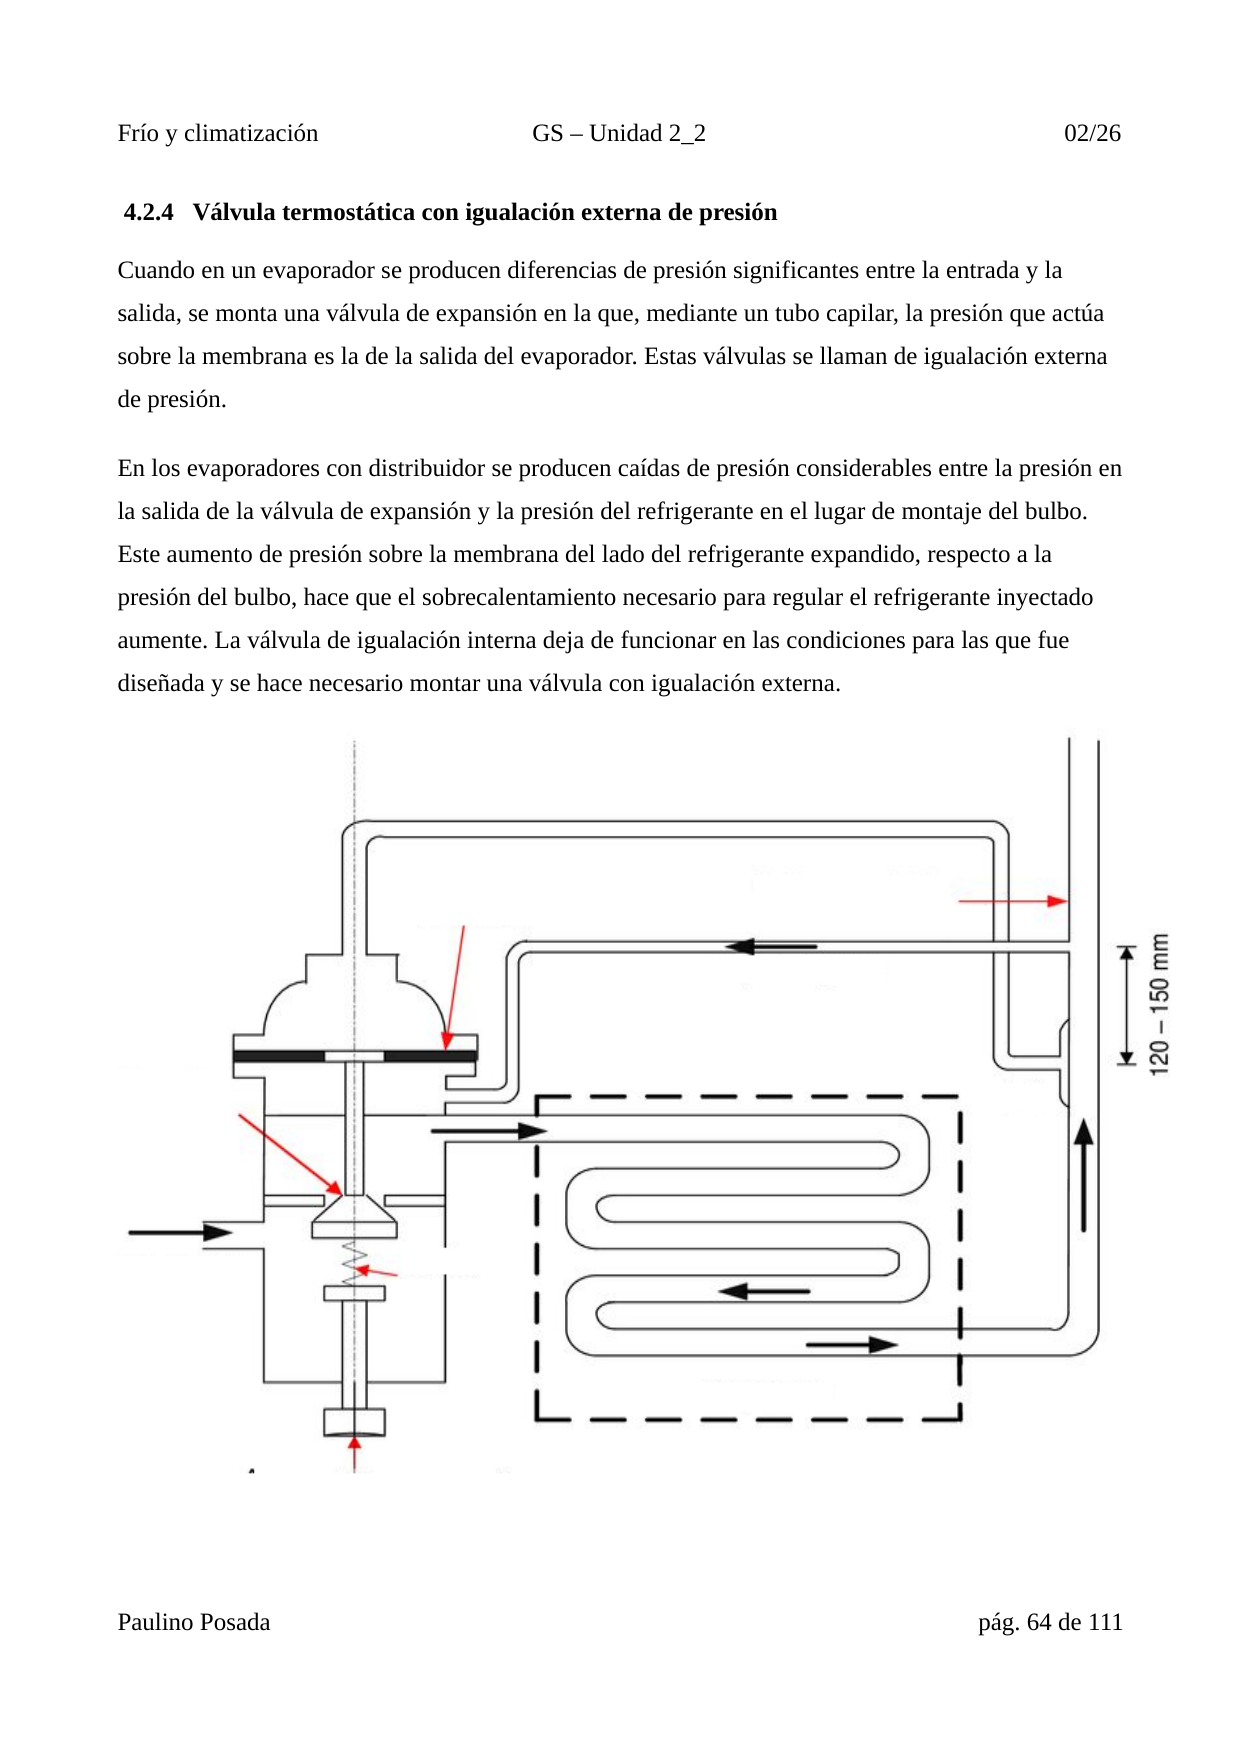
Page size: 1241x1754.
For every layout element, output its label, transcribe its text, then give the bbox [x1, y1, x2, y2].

text Cuando en un evaporador se producen diferencias de presión significantes entre la entrada y la salida, se monta una válvula de expansión en la que, mediante un tubo capilar, la presión que actúa sobre la membrana es la de la salida del evaporador. Estas válvulas se llaman de igualación externa de presión. [117, 255, 1123, 413]
subtitle Válvula termostática con igualación externa de presión [117, 197, 1123, 226]
picture [117, 716, 1181, 1486]
text En los evaporadores con distribuidor se producen caídas de presión considerables entre la presión en la salida de la válvula de expansión y la presión del refrigerante en el lugar de montaje del bulbo. Este aumento de presión sobre la membrana del lado del refrigerante expandido, respecto a la presión del bulbo, hace que el sobrecalentamiento necesario para regular el refrigerante inyectado aumente. La válvula de igualación interna deja de funcionar en las condiciones para las que fue diseñada y se hace necesario montar una válvula con igualación externa. [117, 453, 1123, 697]
